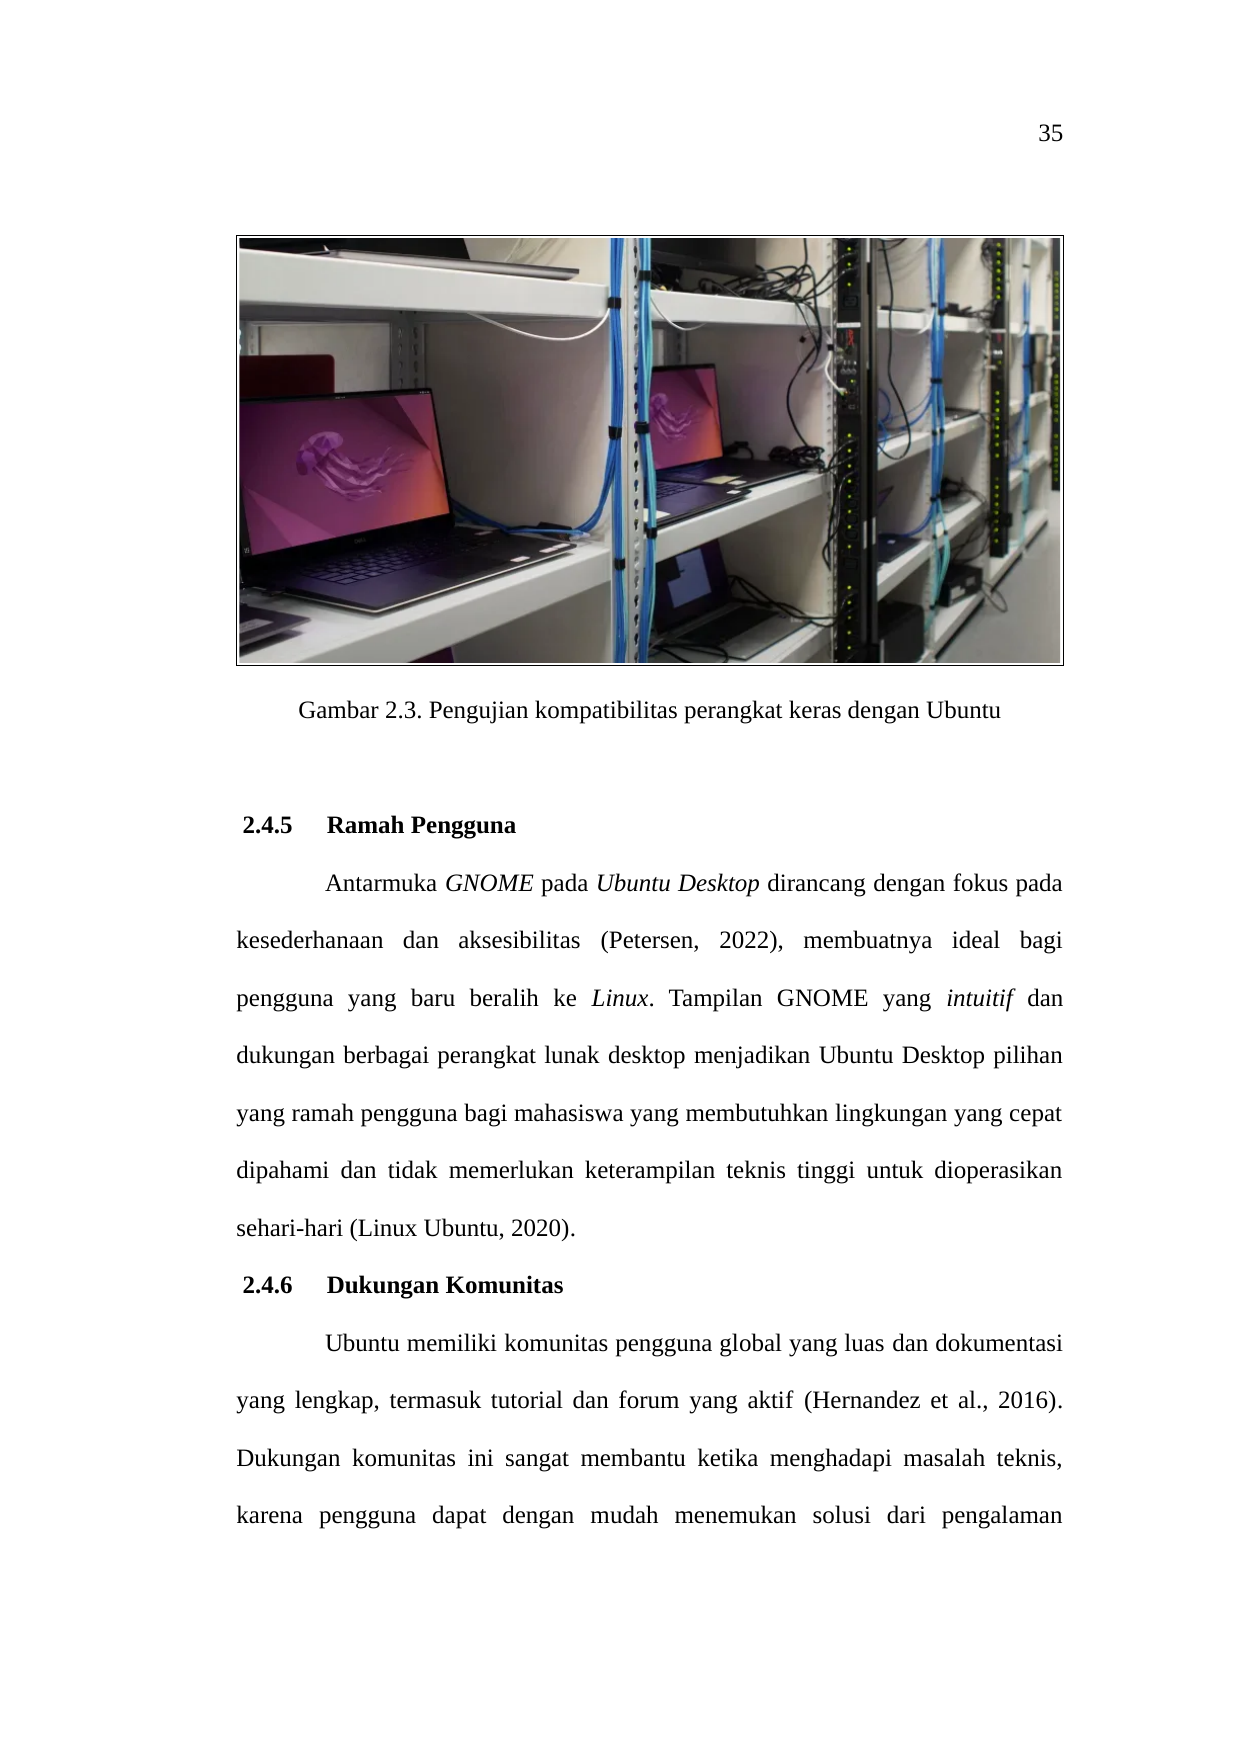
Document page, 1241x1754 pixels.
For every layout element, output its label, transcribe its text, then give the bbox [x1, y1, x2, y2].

subtitle Ramah Pengguna [236, 810, 1063, 839]
text [237, 236, 1063, 665]
picture [239, 238, 1060, 663]
text Antarmuka GNOME pada Ubuntu Desktop dirancang dengan fokus pada kesederhanaan dan aksesibilitas (Petersen, 2022), membuatnya ideal bagi pengguna yang baru beralih ke Linux. Tampilan GNOME yang intuitif dan dukungan berbagai perangkat lunak desktop menjadikan Ubuntu Desktop pilihan yang ramah pengguna bagi mahasiswa yang membutuhkan lingkungan yang cepat dipahami dan tidak memerlukan keterampilan teknis tinggi untuk dioperasikan sehari-hari (Linux Ubuntu, 2020)⁠. [236, 868, 1063, 1241]
text Ubuntu memiliki komunitas pengguna global yang luas dan dokumentasi yang lengkap, termasuk tutorial dan forum yang aktif (Hernandez et al., 2016). Dukungan komunitas ini sangat membantu ketika menghadapi masalah teknis, karena pengguna dapat dengan mudah menemukan solusi dari pengalaman [236, 1328, 1063, 1529]
text Gambar 2.3. Pengujian kompatibilitas perangkat keras dengan Ubuntu [236, 666, 1063, 724]
subtitle Dukungan Komunitas [236, 1270, 1063, 1299]
